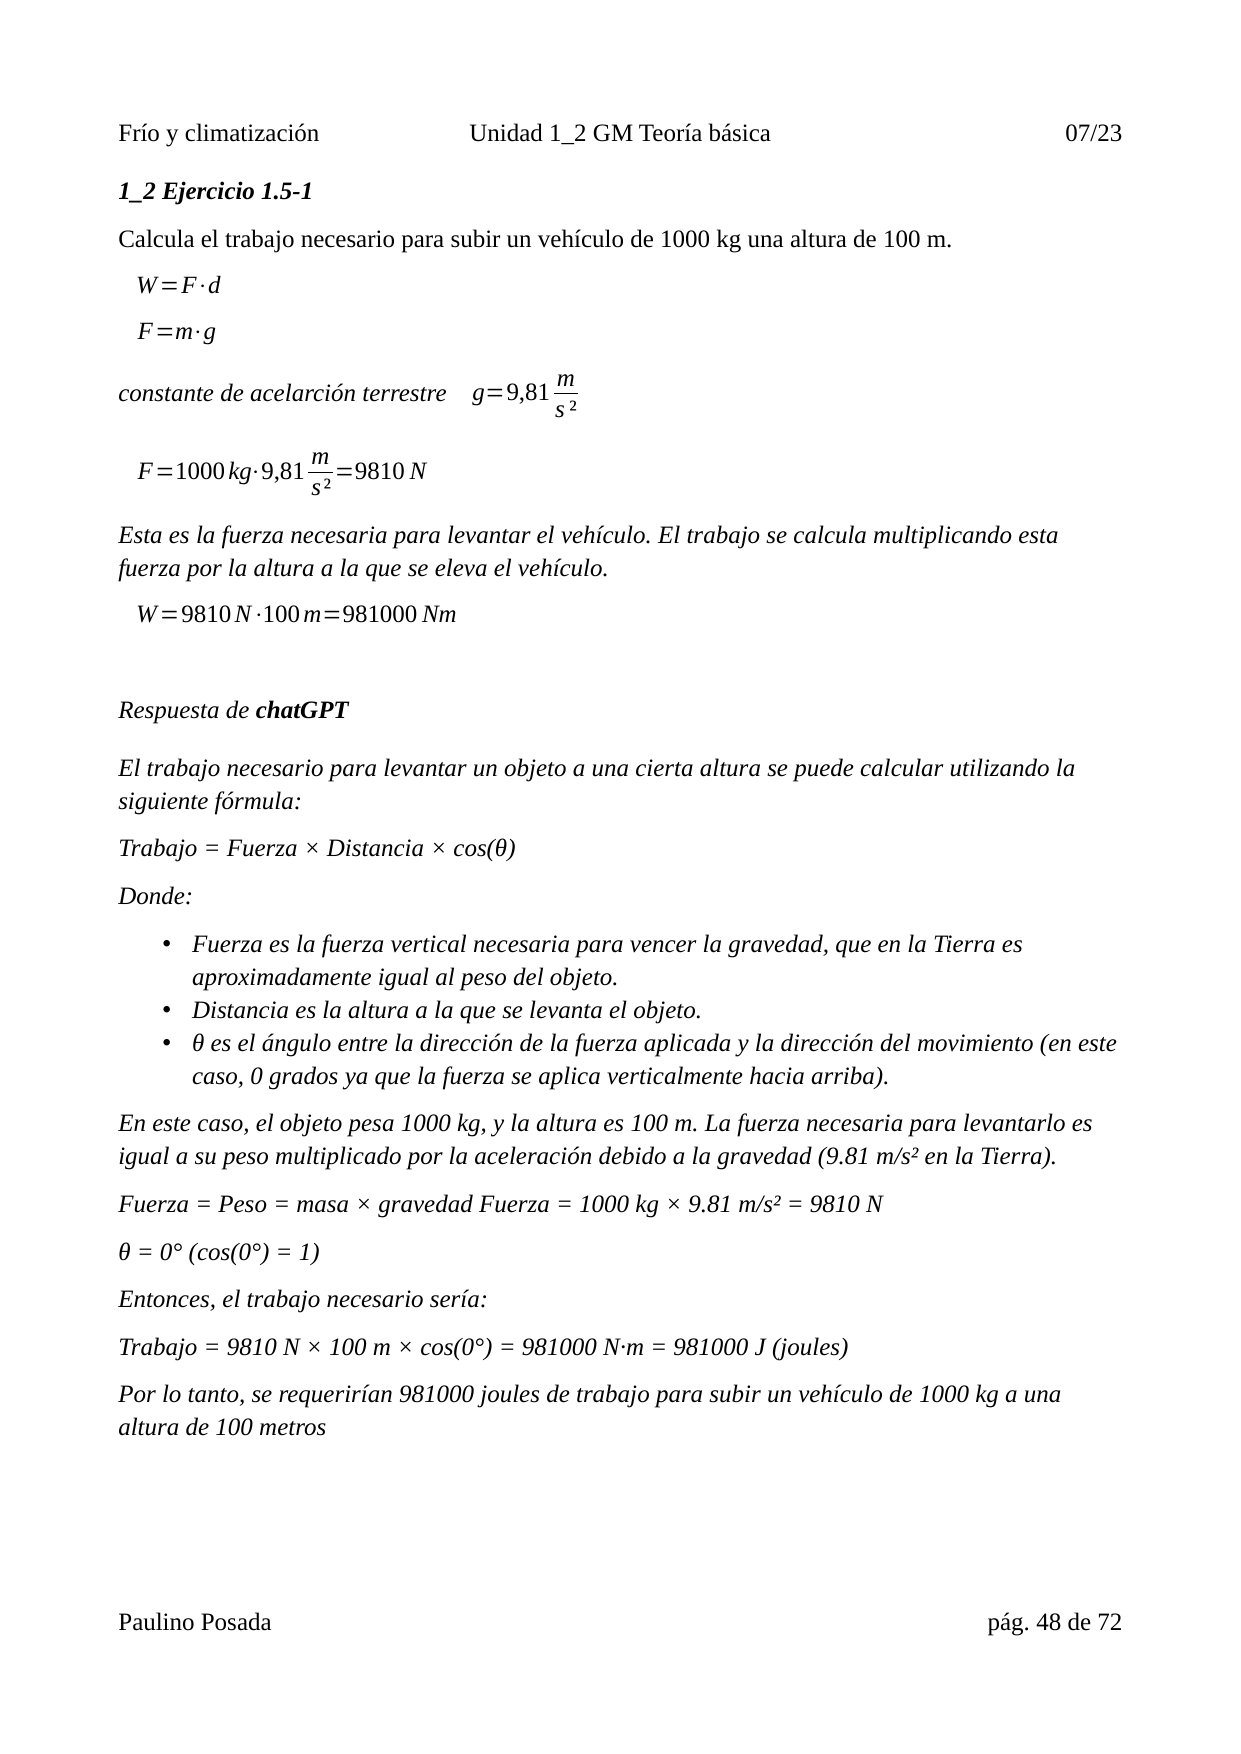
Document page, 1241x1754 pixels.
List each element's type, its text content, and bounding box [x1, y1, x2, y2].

text 1_2 Ejercicio 1.5-1 [118, 176, 1122, 205]
text Por lo tanto, se requerirían 981000 joules de trabajo para subir un vehículo de 1000 kg a una altura de 100 metros [118, 1379, 1122, 1441]
text θ = 0° (cos(0°) = 1) [118, 1237, 1122, 1265]
text Calcula el trabajo necesario para subir un vehículo de 1000 kg una altura de 100 m. [118, 224, 1122, 253]
text Entonces, el trabajo necesario sería: [118, 1284, 1122, 1313]
text Respuesta de chatGPT [118, 695, 1122, 724]
text Trabajo = Fuerza × Distancia × cos(θ) [118, 833, 1122, 862]
text Donde: [118, 881, 1122, 910]
text En este caso, el objeto pesa 1000 kg, y la altura es 100 m. La fuerza necesaria para levantarlo es igual a su peso multiplicado por la aceleración debido a la gravedad (9.81 m/s² en la Tierra). [118, 1108, 1122, 1170]
text Esta es la fuerza necesaria para levantar el vehículo. El trabajo se calcula multiplicando esta fuerza por la altura a la que se eleva el vehículo. [118, 520, 1122, 582]
list Fuerza es la fuerza vertical necesaria para vencer la gravedad, que en la Tierra es aproximadamente igual al peso del objeto. [162, 929, 1122, 990]
text Fuerza = Peso = masa × gravedad Fuerza = 1000 kg × 9.81 m/s² = 9810 N [118, 1189, 1122, 1218]
text Trabajo = 9810 N × 100 m × cos(0°) = 981000 N·m = 981000 J (joules) [118, 1332, 1122, 1361]
text constante de acelarción terrestre [118, 364, 1122, 423]
list Distancia es la altura a la que se levanta el objeto. [162, 995, 1122, 1023]
list θ es el ángulo entre la dirección de la fuerza aplicada y la dirección del movimiento (en este caso, 0 grados ya que la fuerza se aplica verticalmente hacia arriba). [162, 1028, 1122, 1089]
text El trabajo necesario para levantar un objeto a una cierta altura se puede calcular utilizando la siguiente fórmula: [118, 753, 1122, 814]
